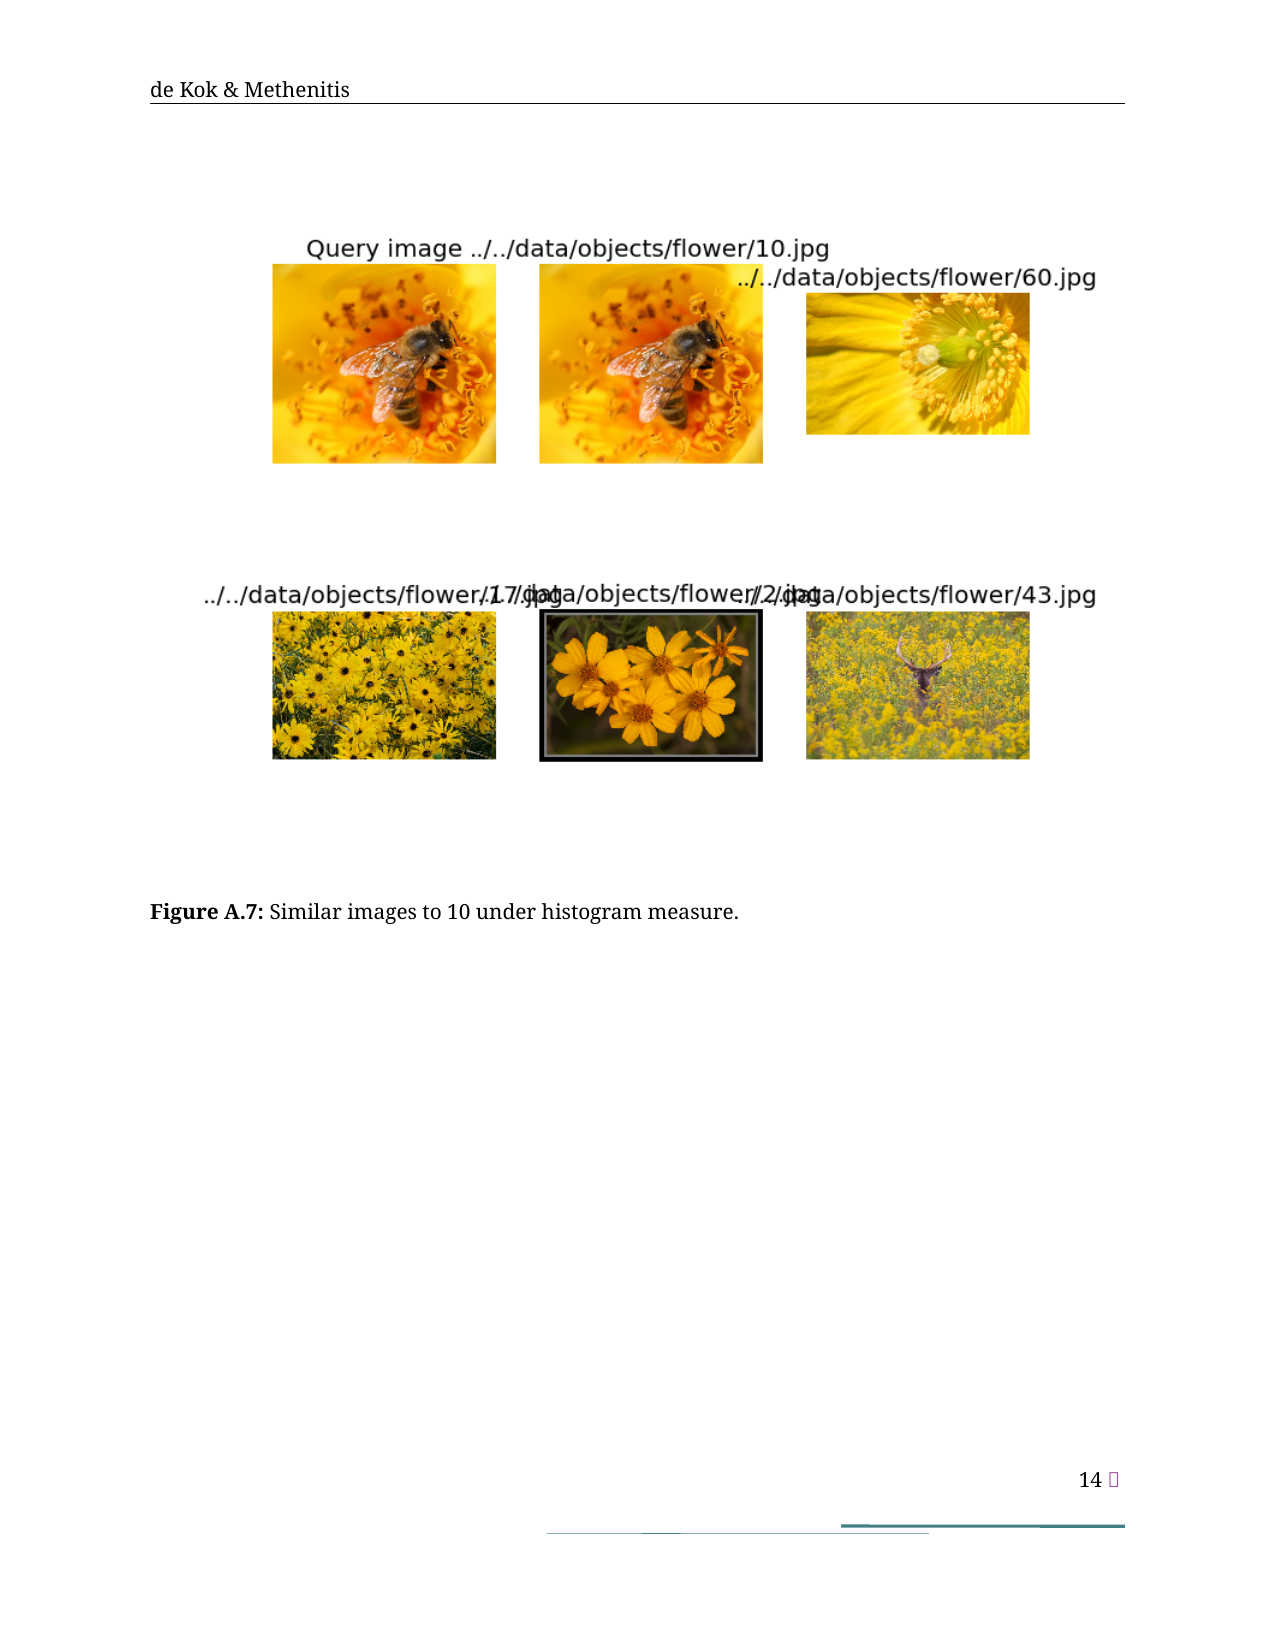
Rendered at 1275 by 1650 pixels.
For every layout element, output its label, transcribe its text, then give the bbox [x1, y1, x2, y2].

picture [150, 157, 1125, 893]
text Figure A.7: Similar images to 10 under histogram measure. [150, 893, 1125, 925]
